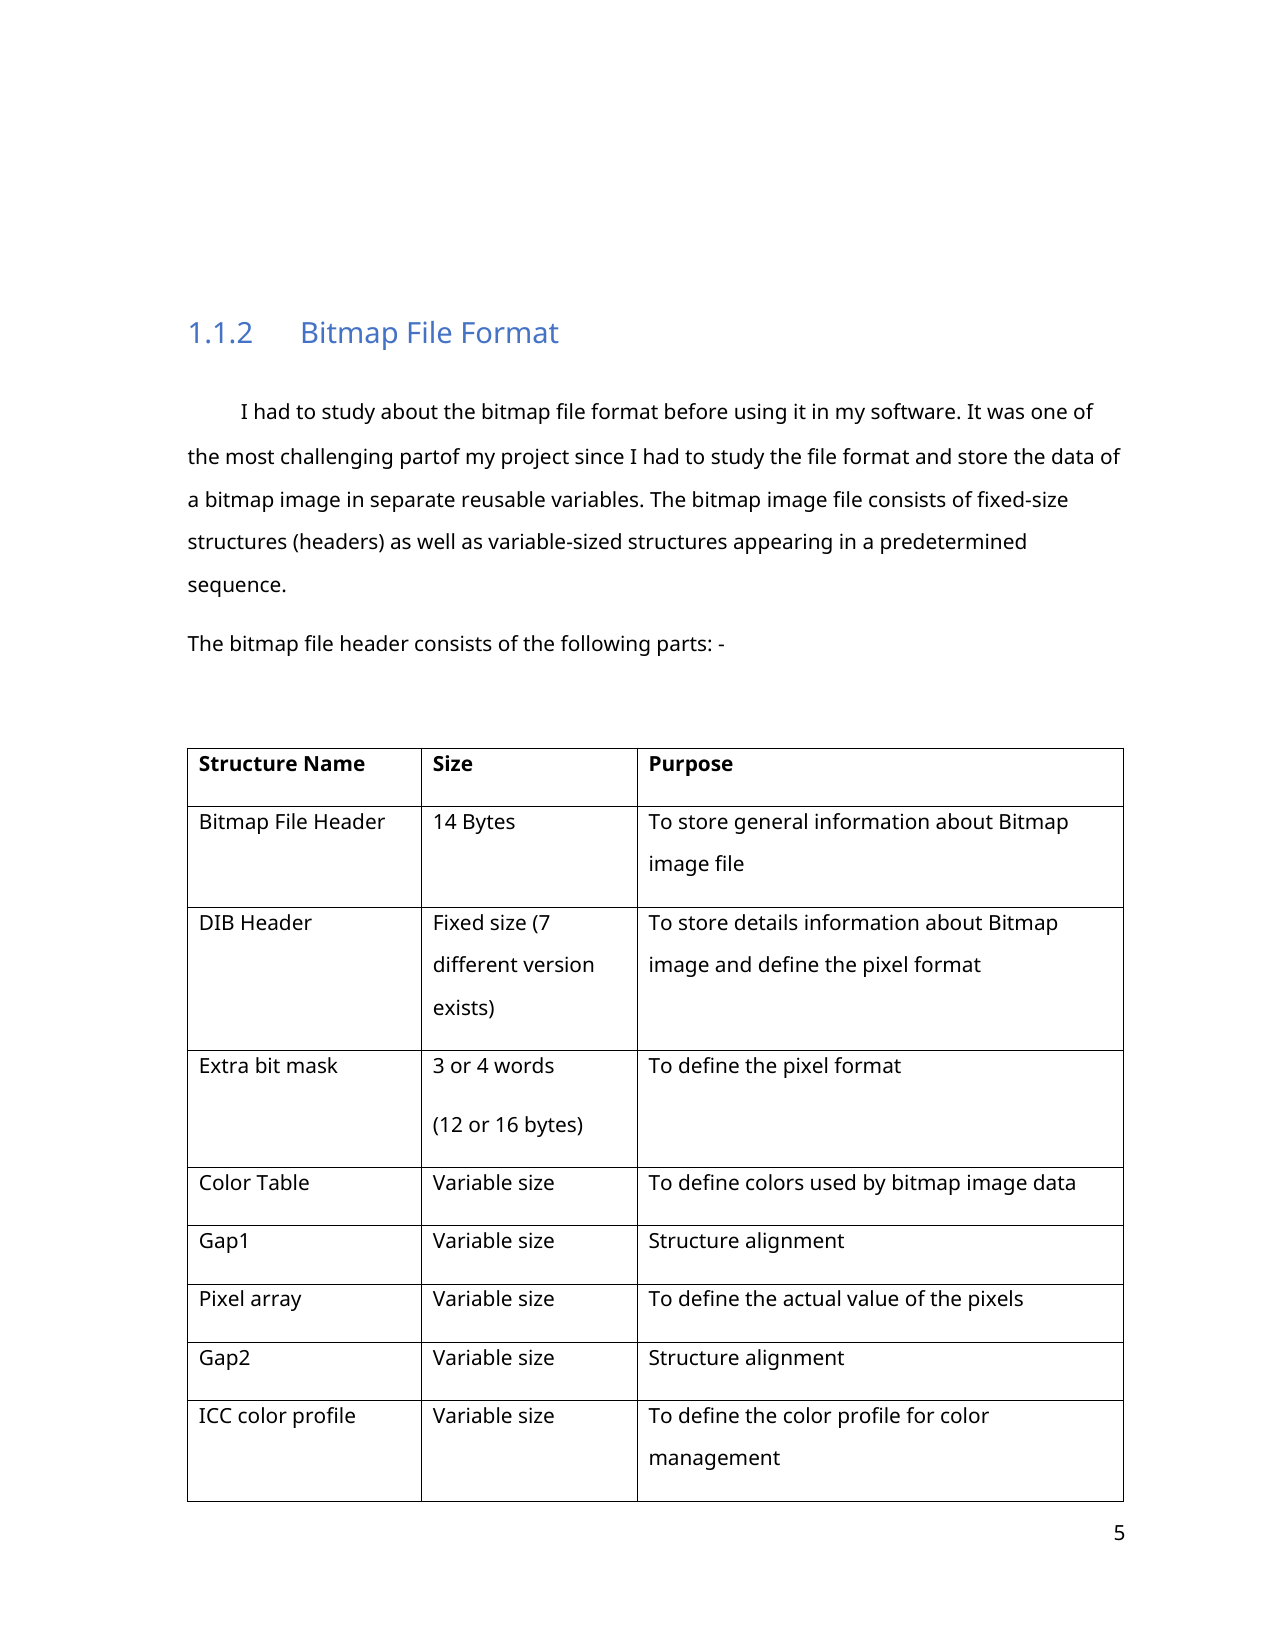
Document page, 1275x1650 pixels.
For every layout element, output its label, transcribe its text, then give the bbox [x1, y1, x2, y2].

table_cell Variable size [422, 1401, 637, 1501]
table_cell To define the actual value of the pixels [638, 1285, 1123, 1342]
table_cell Fixed size (7 different version exists) [422, 908, 637, 1050]
table_header Structure Name [188, 749, 421, 806]
table_cell To define the pixel format [638, 1051, 1123, 1167]
table_cell Pixel array [188, 1285, 421, 1342]
text I had to study about the bitmap file format before using it in my software. It was one of the most challenging partof my project since I had to study the file format and store the data of a bitmap image in separate reusable variables. The bitmap image file consists of fixed-size structures (headers) as well as variable-sized structures appearing in a predetermined sequence. [187, 388, 1125, 598]
table_cell Variable size [422, 1226, 637, 1283]
table_header Purpose [638, 749, 1123, 806]
table_cell Variable size [422, 1168, 637, 1225]
table_cell To define colors used by bitmap image data [638, 1168, 1123, 1225]
table_cell Color Table [188, 1168, 421, 1225]
table_cell To define the color profile for color management [638, 1401, 1123, 1501]
table_cell 3 or 4 words (12 or 16 bytes) [422, 1051, 637, 1167]
table_cell Variable size [422, 1285, 637, 1342]
table_cell DIB Header [188, 908, 421, 1050]
table_cell Bitmap File Header [188, 807, 421, 907]
table_cell 14 Bytes [422, 807, 637, 907]
table_cell Gap2 [188, 1343, 421, 1400]
table_cell Gap1 [188, 1226, 421, 1283]
table_cell ICC color profile [188, 1401, 421, 1501]
table_cell To store general information about Bitmap image file [638, 807, 1123, 907]
table_cell Structure alignment [638, 1226, 1123, 1283]
table_cell Structure alignment [638, 1343, 1123, 1400]
list Bitmap File Format [187, 312, 1125, 352]
table_cell To store details information about Bitmap image and define the pixel format [638, 908, 1123, 1050]
text The bitmap file header consists of the following parts: - [187, 629, 1125, 658]
table_cell Variable size [422, 1343, 637, 1400]
table_cell Extra bit mask [188, 1051, 421, 1167]
table_header Size [422, 749, 637, 806]
